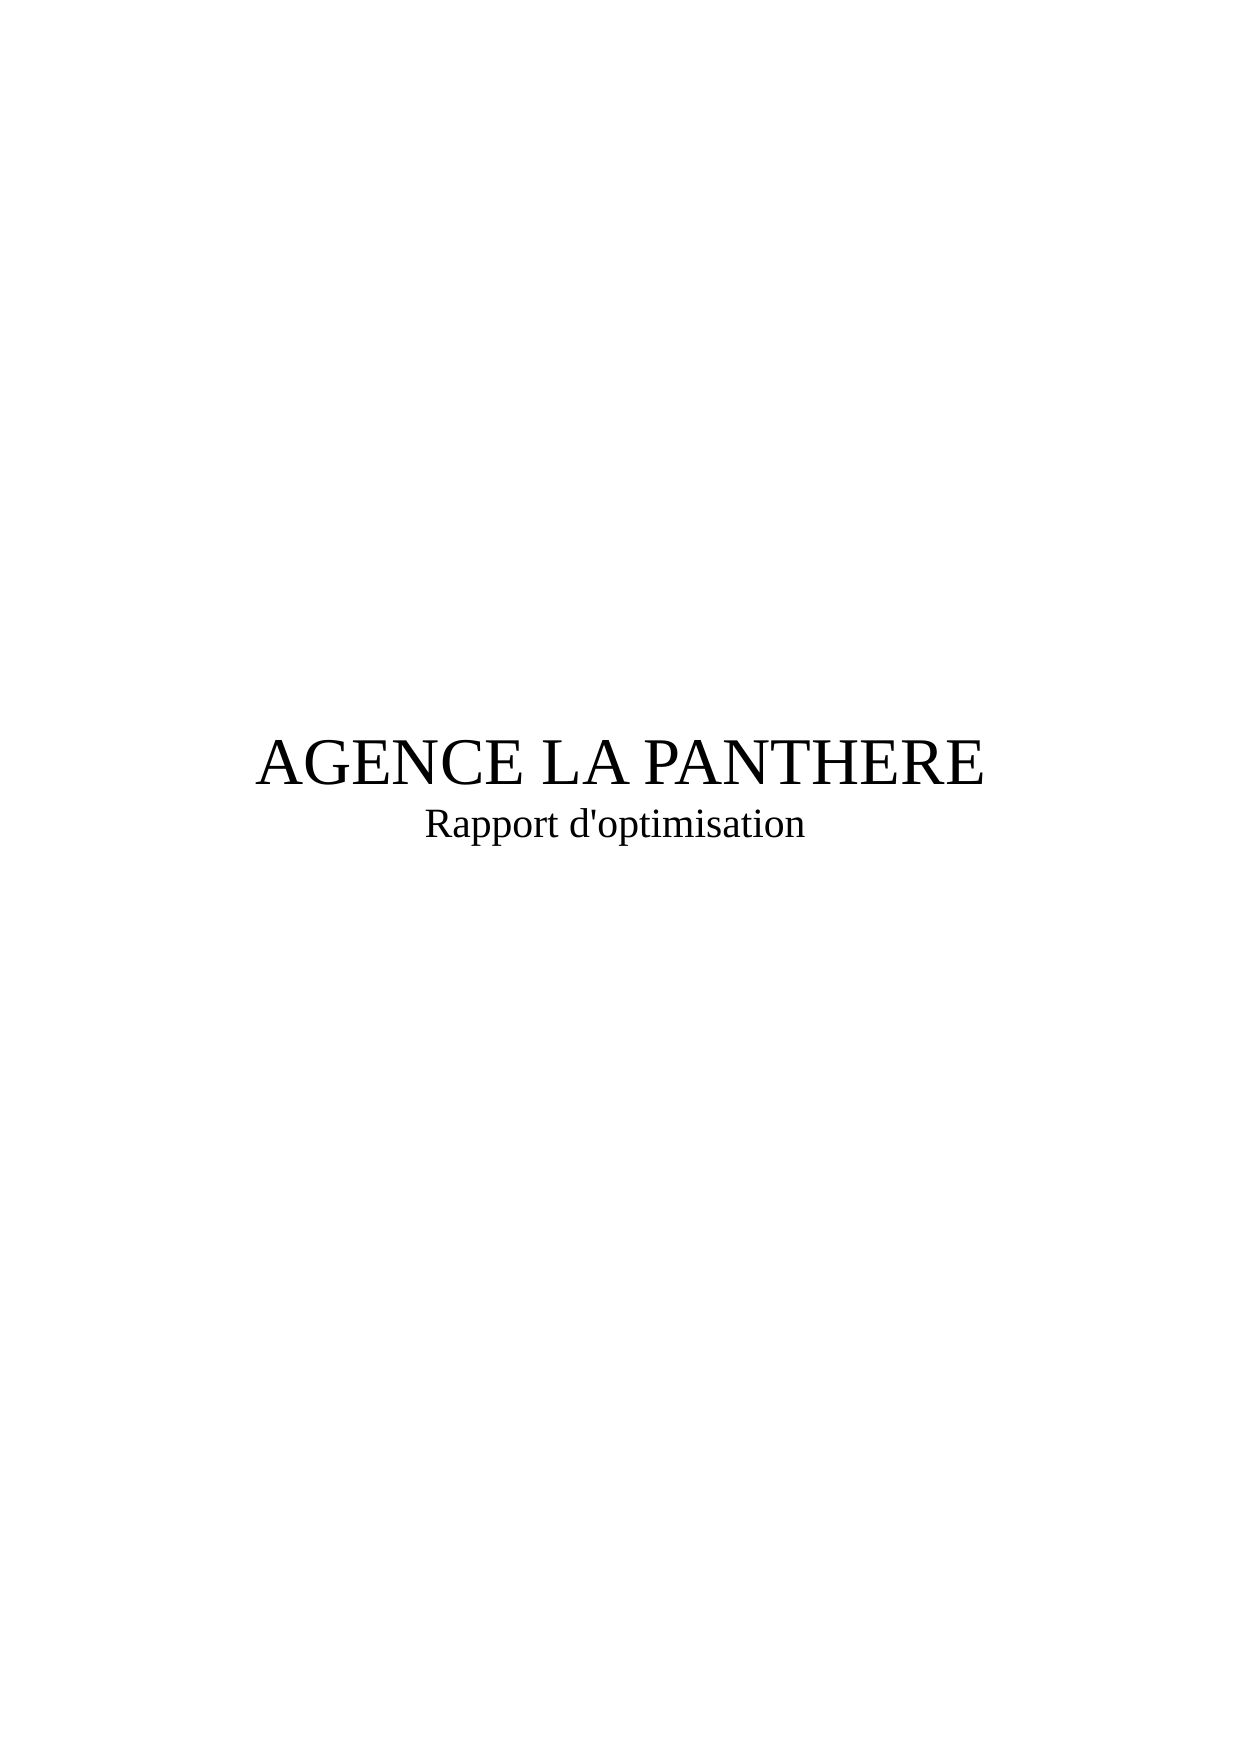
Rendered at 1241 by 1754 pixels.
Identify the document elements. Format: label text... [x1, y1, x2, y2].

text Rapport d'optimisation [118, 798, 1122, 846]
text AGENCE LA PANTHERE [118, 722, 1122, 798]
